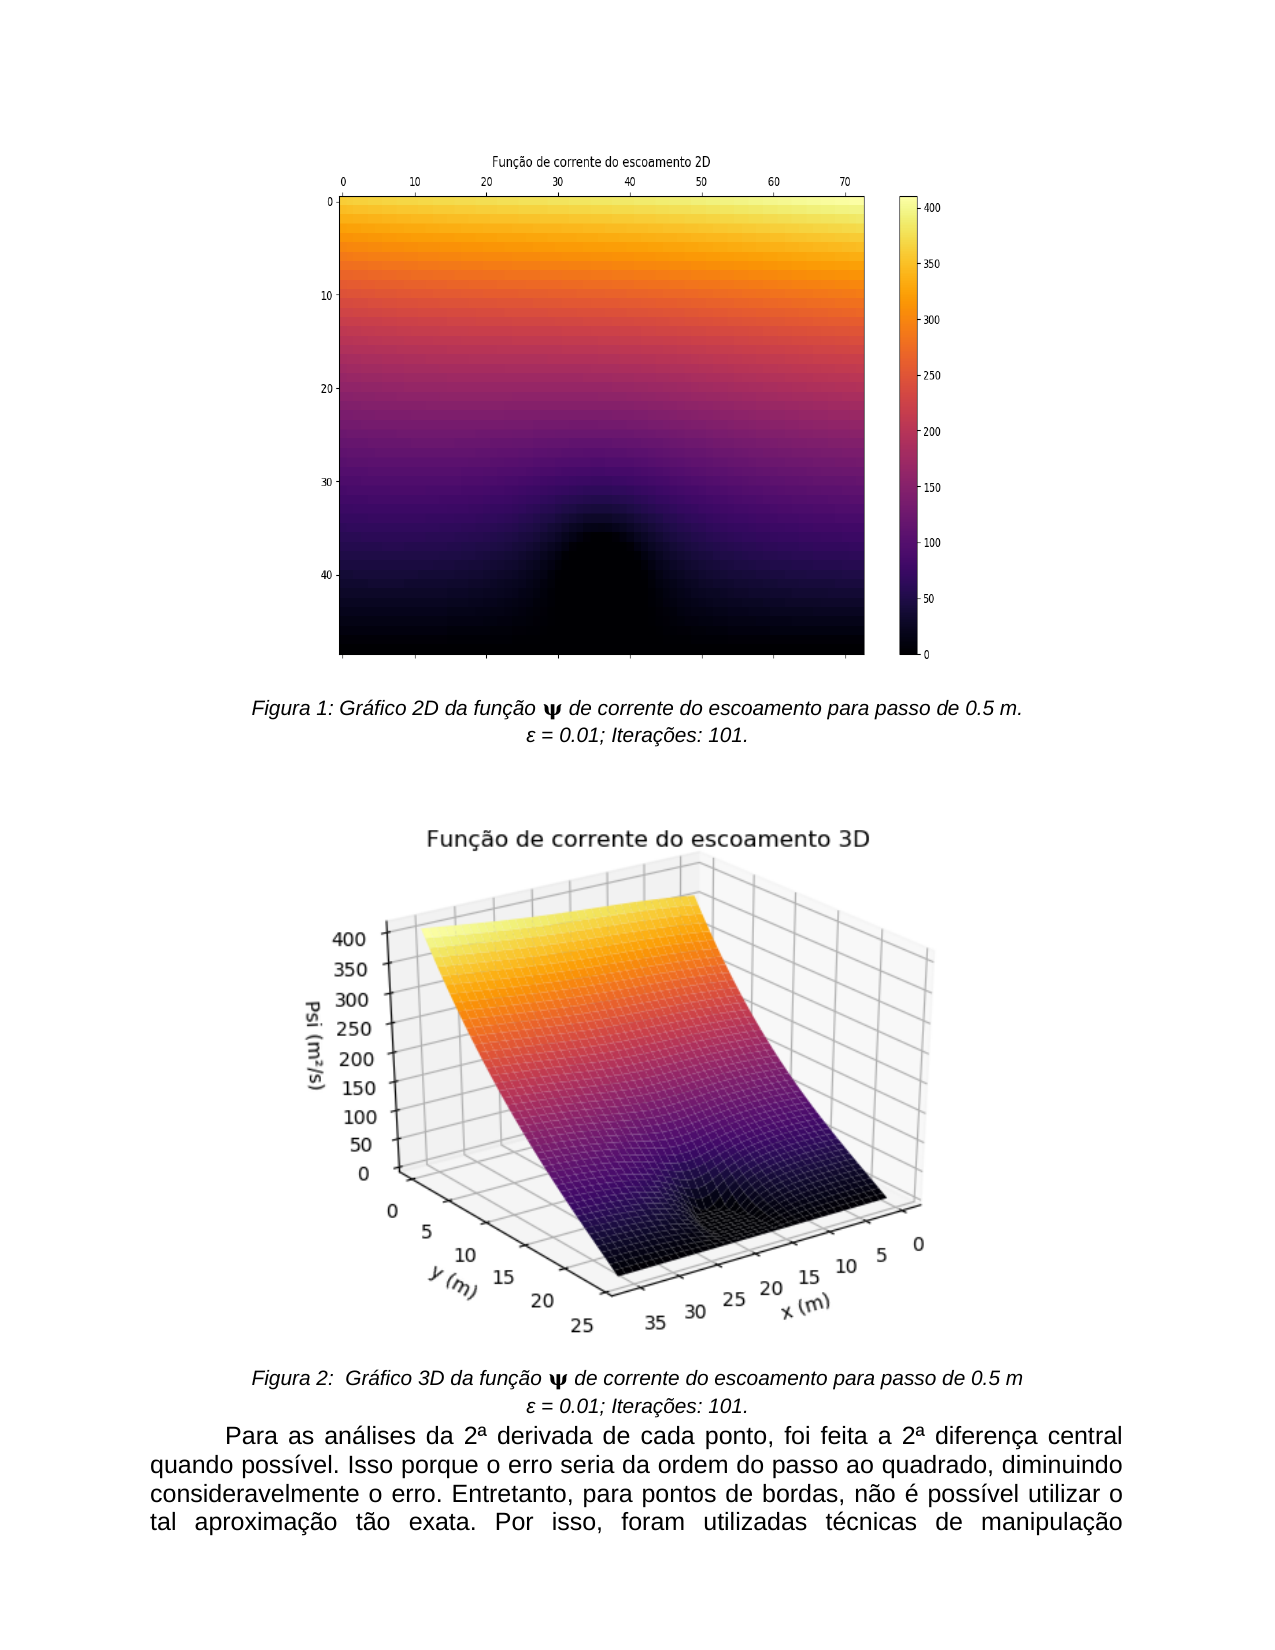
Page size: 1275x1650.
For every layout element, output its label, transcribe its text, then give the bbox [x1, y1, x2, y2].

text ε = 0.01; Iterações: 101. [150, 1394, 1125, 1418]
text Figura 2: Gráfico 3D da função 𝛙 de corrente do escoamento para passo de 0.5 m [150, 1366, 1125, 1390]
text Para as análises da 2ª derivada de cada ponto, foi feita a 2ª diferença central quando possível. Isso porque o erro seria da ordem do passo ao quadrado, diminuindo consideravelmente o erro. Entretanto, para pontos de bordas, não é possível utilizar o tal aproximação tão exata. Por isso, foram utilizadas técnicas de manipulação [150, 1421, 1125, 1536]
picture [177, 150, 1098, 692]
picture [199, 783, 1076, 1363]
text Figura 1: Gráfico 2D da função 𝛙 de corrente do escoamento para passo de 0.5 m. [150, 695, 1125, 719]
text ε = 0.01; Iterações: 101. [150, 723, 1125, 747]
